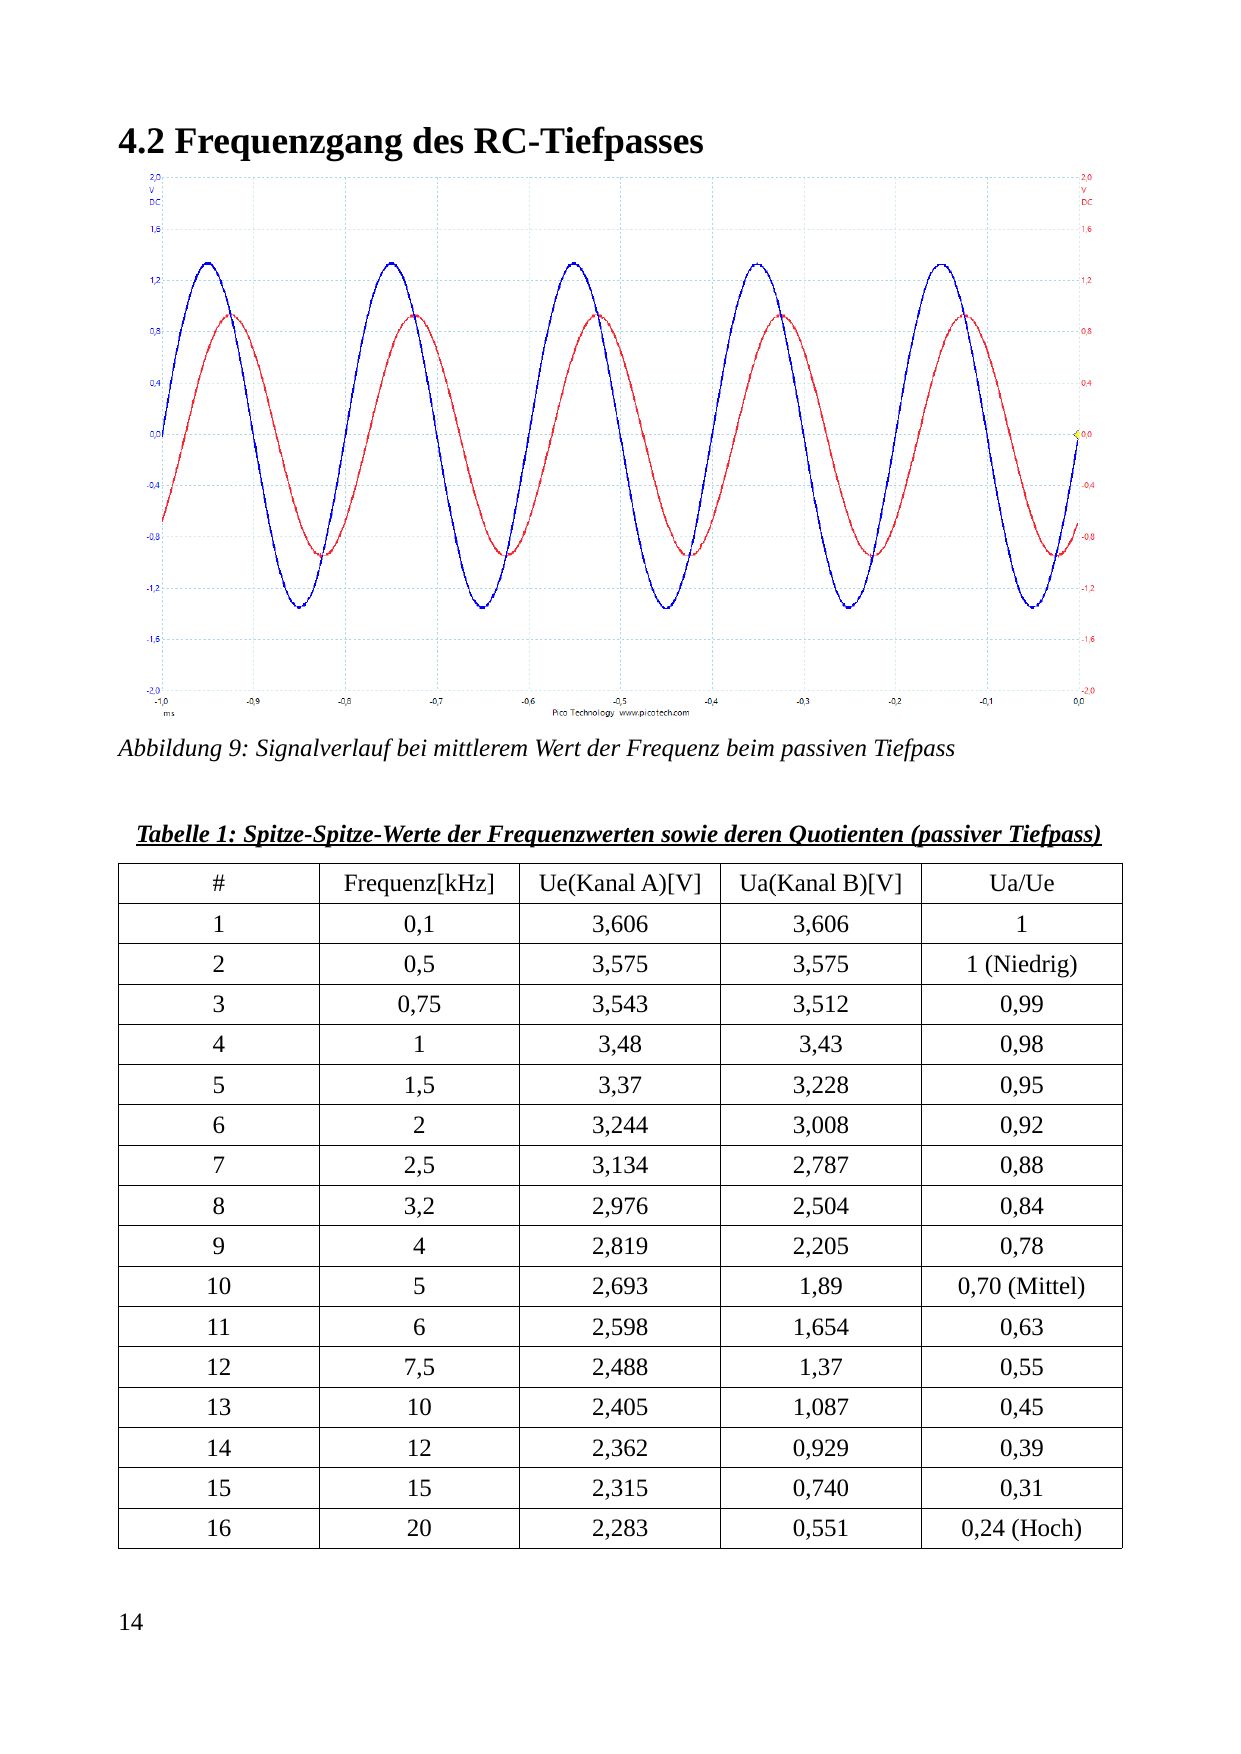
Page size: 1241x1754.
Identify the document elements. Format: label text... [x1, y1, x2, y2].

table_cell 3,228 [721, 1065, 921, 1104]
table_cell 0,24 (Hoch) [922, 1509, 1122, 1548]
table_cell 13 [119, 1388, 319, 1427]
table_cell 2,488 [520, 1347, 720, 1387]
table_cell 4 [119, 1025, 319, 1064]
table_cell 3,008 [721, 1105, 921, 1145]
table_cell 2,315 [520, 1468, 720, 1507]
table_header Ua(Kanal B)[V] [721, 864, 921, 903]
table_cell 3,244 [520, 1105, 720, 1145]
table_cell 1 [320, 1025, 519, 1064]
table_cell 3,2 [320, 1186, 519, 1225]
table_cell 9 [119, 1226, 319, 1266]
table_header Frequenz[kHz] [320, 864, 519, 903]
table_cell 3,43 [721, 1025, 921, 1064]
table_cell 5 [320, 1267, 519, 1306]
table_cell 0,551 [721, 1509, 921, 1548]
table_cell 0,84 [922, 1186, 1122, 1225]
table_cell 2,504 [721, 1186, 921, 1225]
table_cell 2,598 [520, 1307, 720, 1346]
table_cell 0,63 [922, 1307, 1122, 1346]
table_cell 0,5 [320, 944, 519, 983]
table_cell 3,606 [520, 904, 720, 943]
table_cell 0,88 [922, 1146, 1122, 1185]
table_cell 1,37 [721, 1347, 921, 1387]
table_cell 0,92 [922, 1105, 1122, 1145]
table_cell 0,1 [320, 904, 519, 943]
picture [135, 173, 1105, 719]
table_cell 8 [119, 1186, 319, 1225]
table_cell 1,5 [320, 1065, 519, 1104]
table_cell 5 [119, 1065, 319, 1104]
table_cell 12 [119, 1347, 319, 1387]
table_cell 10 [119, 1267, 319, 1306]
table_cell 15 [320, 1468, 519, 1507]
table_cell 1,89 [721, 1267, 921, 1306]
table_cell 10 [320, 1388, 519, 1427]
subtitle 4.2 Frequenzgang des RC-Tiefpasses [118, 118, 1122, 161]
table_cell 3,543 [520, 985, 720, 1024]
table_cell 2,5 [320, 1146, 519, 1185]
table_cell 2 [119, 944, 319, 983]
table_cell 2 [320, 1105, 519, 1145]
table_cell 11 [119, 1307, 319, 1346]
table_cell 7,5 [320, 1347, 519, 1387]
table_header Ue(Kanal A)[V] [520, 864, 720, 903]
table_cell 3,37 [520, 1065, 720, 1104]
table_cell 0,929 [721, 1428, 921, 1467]
table_cell 2,283 [520, 1509, 720, 1548]
table_cell 1,087 [721, 1388, 921, 1427]
table_cell 0,75 [320, 985, 519, 1024]
table_header # [119, 864, 319, 903]
table_cell 0,45 [922, 1388, 1122, 1427]
table_cell 7 [119, 1146, 319, 1185]
table_cell 1 (Niedrig) [922, 944, 1122, 983]
table_cell 2,819 [520, 1226, 720, 1266]
table_cell 0,55 [922, 1347, 1122, 1387]
table_cell 3 [119, 985, 319, 1024]
table_cell 0,31 [922, 1468, 1122, 1507]
table_cell 0,98 [922, 1025, 1122, 1064]
table_cell 2,976 [520, 1186, 720, 1225]
table_cell 4 [320, 1226, 519, 1266]
table_cell 16 [119, 1509, 319, 1548]
table_cell 14 [119, 1428, 319, 1467]
table_cell 2,362 [520, 1428, 720, 1467]
table_cell 20 [320, 1509, 519, 1548]
text Abbildung 9: Signalverlauf bei mittlerem Wert der Frequenz beim passiven Tiefpass [118, 174, 1122, 762]
table_cell 0,99 [922, 985, 1122, 1024]
table_cell 2,205 [721, 1226, 921, 1266]
table_cell 0,95 [922, 1065, 1122, 1104]
table_cell 3,606 [721, 904, 921, 943]
table_cell 1,654 [721, 1307, 921, 1346]
table_cell 2,693 [520, 1267, 720, 1306]
table_cell 0,740 [721, 1468, 921, 1507]
table_cell 3,134 [520, 1146, 720, 1185]
table_cell 6 [119, 1105, 319, 1145]
table_cell 6 [320, 1307, 519, 1346]
table_cell 0,70 (Mittel) [922, 1267, 1122, 1306]
table_cell 3,512 [721, 985, 921, 1024]
table_header Ua/Ue [922, 864, 1122, 903]
table_cell 0,39 [922, 1428, 1122, 1467]
table_cell 2,787 [721, 1146, 921, 1185]
table_cell 12 [320, 1428, 519, 1467]
table_cell 0,78 [922, 1226, 1122, 1266]
text Tabelle 1: Spitze-Spitze-Werte der Frequenzwerten sowie deren Quotienten (passiver Tiefpass) [118, 819, 1122, 848]
table_cell 15 [119, 1468, 319, 1507]
table_cell 1 [119, 904, 319, 943]
table_cell 3,575 [721, 944, 921, 983]
table_cell 3,48 [520, 1025, 720, 1064]
table_cell 2,405 [520, 1388, 720, 1427]
table_cell 1 [922, 904, 1122, 943]
table_cell 3,575 [520, 944, 720, 983]
